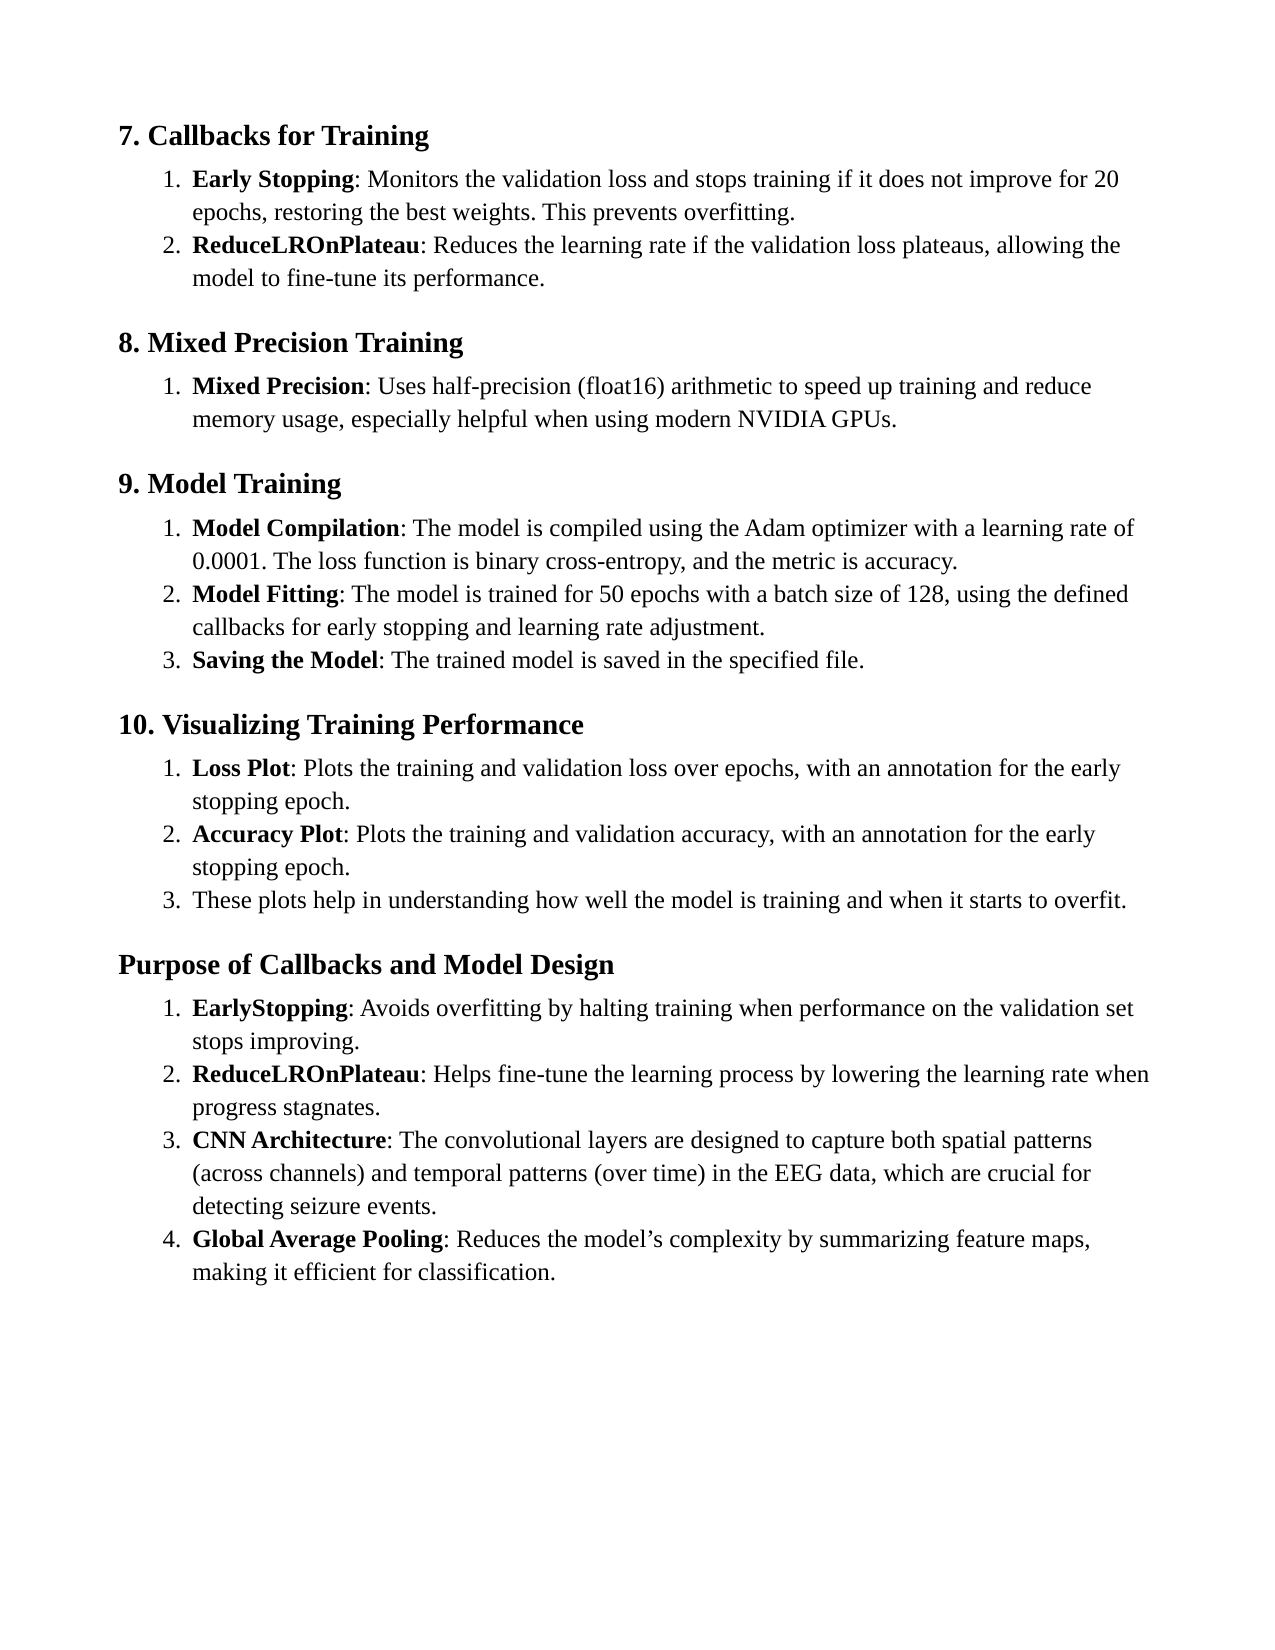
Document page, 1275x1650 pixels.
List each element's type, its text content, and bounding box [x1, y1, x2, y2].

subtitle Purpose of Callbacks and Model Design [118, 947, 1157, 981]
list Model Fitting: The model is trained for 50 epochs with a batch size of 128, using the defined callbacks for early stopping and learning rate adjustment. [162, 579, 1157, 641]
subtitle 8. Mixed Precision Training [118, 325, 1157, 359]
list Global Average Pooling: Reduces the model’s complexity by summarizing feature maps, making it efficient for classification. [162, 1224, 1157, 1286]
subtitle 7. Callbacks for Training [118, 118, 1157, 152]
list Accuracy Plot: Plots the training and validation accuracy, with an annotation for the early stopping epoch. [162, 819, 1157, 881]
list These plots help in understanding how well the model is training and when it starts to overfit. [162, 885, 1157, 914]
list CNN Architecture: The convolutional layers are designed to capture both spatial patterns (across channels) and temporal patterns (over time) in the EEG data, which are crucial for detecting seizure events. [162, 1125, 1157, 1220]
list Saving the Model: The trained model is saved in the specified file. [162, 645, 1157, 673]
subtitle 9. Model Training [118, 467, 1157, 500]
list Mixed Precision: Uses half-precision (float16) arithmetic to speed up training and reduce memory usage, especially helpful when using modern NVIDIA GPUs. [162, 371, 1157, 433]
list Loss Plot: Plots the training and validation loss over epochs, with an annotation for the early stopping epoch. [162, 753, 1157, 815]
list Model Compilation: The model is compiled using the Adam optimizer with a learning rate of 0.0001. The loss function is binary cross-entropy, and the metric is accuracy. [162, 513, 1157, 574]
list ReduceLROnPlateau: Reduces the learning rate if the validation loss plateaus, allowing the model to fine-tune its performance. [162, 230, 1157, 292]
list Early Stopping: Monitors the validation loss and stops training if it does not improve for 20 epochs, restoring the best weights. This prevents overfitting. [162, 164, 1157, 226]
list ReduceLROnPlateau: Helps fine-tune the learning process by lowering the learning rate when progress stagnates. [162, 1059, 1157, 1121]
list EarlyStopping: Avoids overfitting by halting training when performance on the validation set stops improving. [162, 993, 1157, 1055]
subtitle 10. Visualizing Training Performance [118, 707, 1157, 741]
